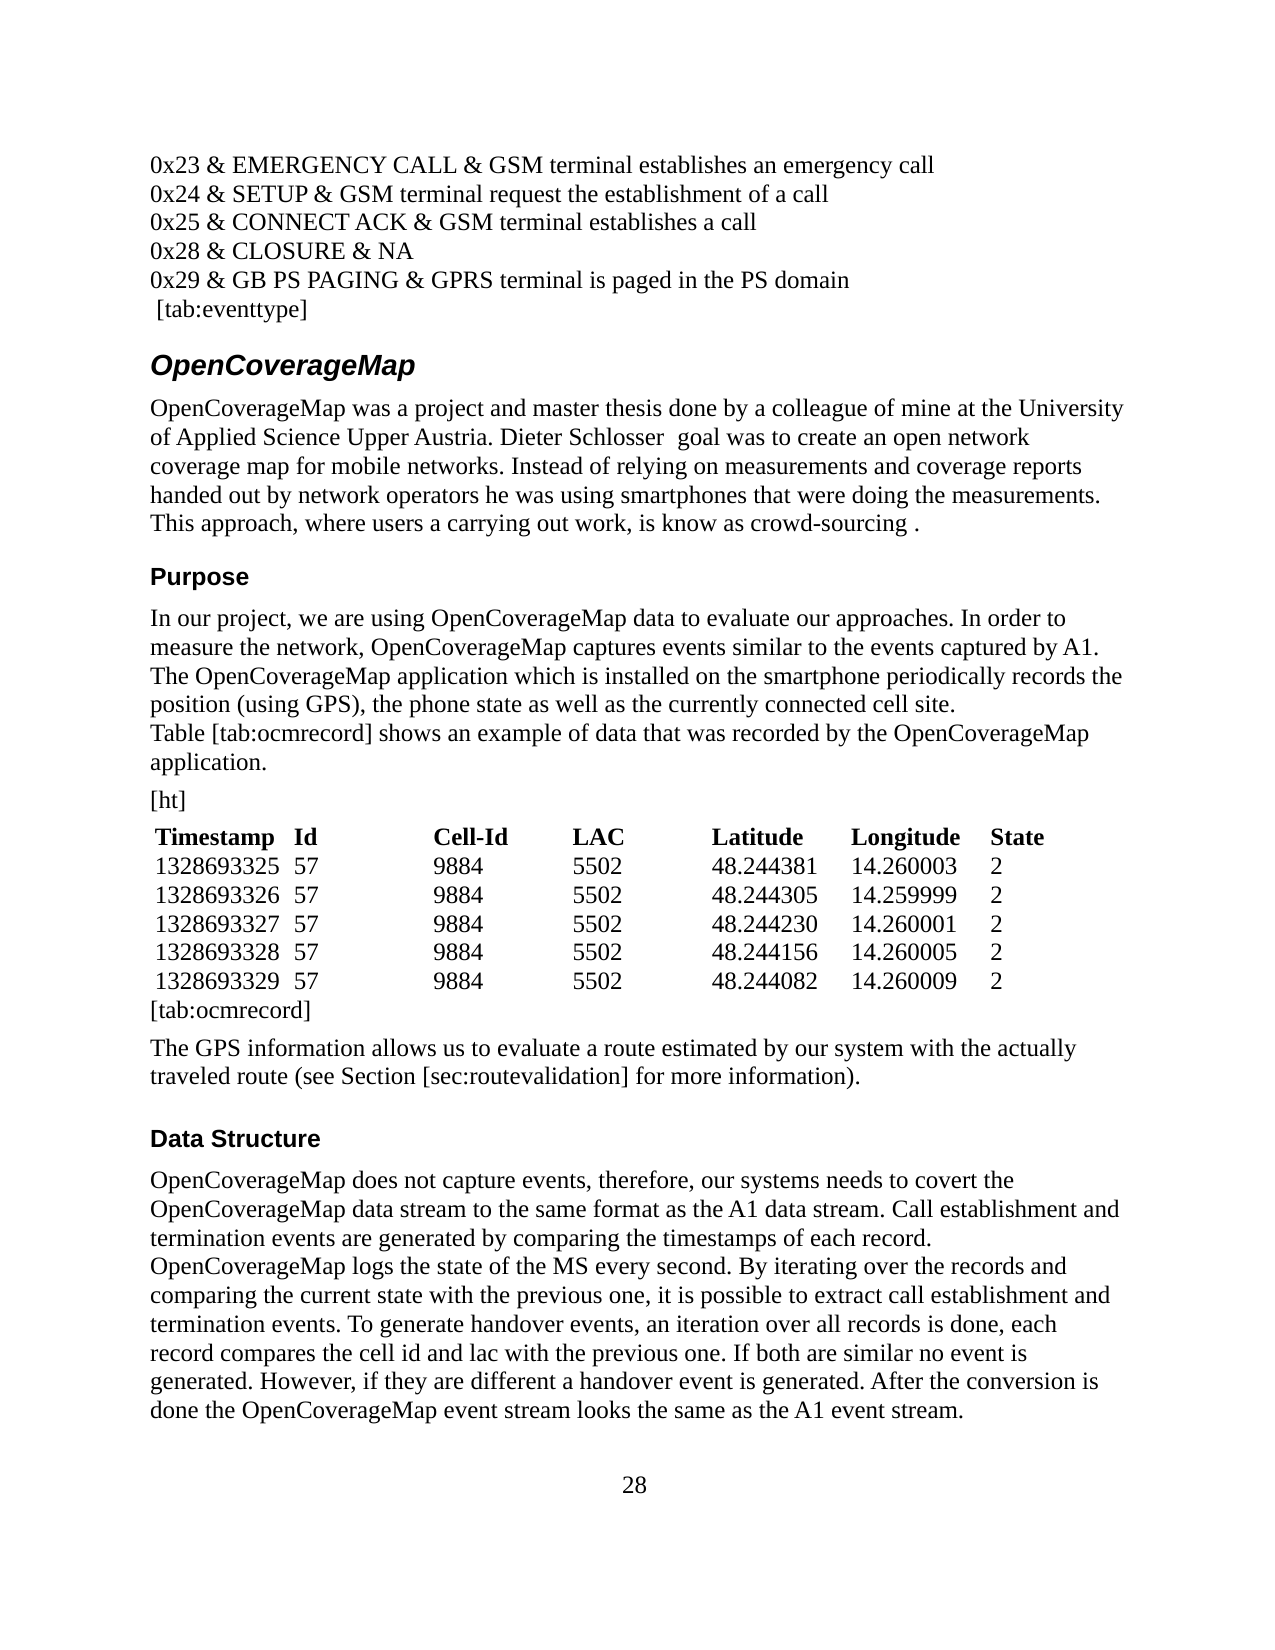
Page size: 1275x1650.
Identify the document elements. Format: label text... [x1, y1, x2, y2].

table_cell 14.260005 [846, 938, 986, 966]
table_cell 57 [289, 880, 428, 909]
text In our project, we are using OpenCoverageMap data to evaluate our approaches. In order to measure the network, OpenCoverageMap captures events similar to the events captured by A1. The OpenCoverageMap application which is installed on the smartphone periodically records the position (using GPS), the phone state as well as the currently connected cell site. Table [tab:ocmrecord] shows an example of data that was recorded by the OpenCoverageMap application. [150, 603, 1125, 776]
table_cell 57 [289, 851, 428, 880]
table_cell 1328693329 [150, 966, 289, 995]
table_cell 5502 [568, 909, 707, 937]
table_cell 9884 [429, 938, 568, 966]
table_cell 2 [986, 966, 1125, 995]
table_header Id [289, 823, 428, 851]
table_cell 57 [289, 938, 428, 966]
table_cell 14.260003 [846, 851, 986, 880]
table_cell 48.244305 [707, 880, 846, 909]
table_header LAC [568, 823, 707, 851]
table_cell 2 [986, 909, 1125, 937]
table_cell 5502 [568, 880, 707, 909]
table_cell 9884 [429, 851, 568, 880]
table_cell 14.260001 [846, 909, 986, 937]
table_cell 1328693326 [150, 880, 289, 909]
table_cell 1328693325 [150, 851, 289, 880]
table_cell 48.244082 [707, 966, 846, 995]
table_header Cell-Id [429, 823, 568, 851]
text The GPS information allows us to evaluate a route estimated by our system with the actually traveled route (see Section [sec:routevalidation] for more information). [150, 1033, 1125, 1090]
table_cell 14.259999 [846, 880, 986, 909]
table_cell 9884 [429, 909, 568, 937]
table_cell 9884 [429, 880, 568, 909]
table_cell 48.244230 [707, 909, 846, 937]
text 0x23 & EMERGENCY CALL & GSM terminal establishes an emergency call 0x24 & SETUP & GSM terminal request the establishment of a call 0x25 & CONNECT ACK & GSM terminal establishes a call 0x28 & CLOSURE & NA 0x29 & GB PS PAGING & GPRS terminal is paged in the PS domain [tab:eventtype] [150, 150, 1125, 322]
text OpenCoverageMap was a project and master thesis done by a colleague of mine at the University of Applied Science Upper Austria. Dieter Schlosser goal was to create an open network coverage map for mobile networks. Instead of relying on measurements and coverage reports handed out by network operators he was using smartphones that were doing the measurements. This approach, where users a carrying out work, is know as crowd-sourcing . [150, 393, 1125, 537]
table_cell 2 [986, 938, 1125, 966]
table_header Latitude [707, 823, 846, 851]
text OpenCoverageMap does not capture events, therefore, our systems needs to covert the OpenCoverageMap data stream to the same format as the A1 data stream. Call establishment and termination events are generated by comparing the timestamps of each record. OpenCoverageMap logs the state of the MS every second. By iterating over the records and comparing the current state with the previous one, it is possible to extract call establishment and termination events. To generate handover events, an iteration over all records is done, each record compares the cell id and lac with the previous one. If both are similar no event is generated. However, if they are different a handover event is generated. After the conversion is done the OpenCoverageMap event stream looks the same as the A1 event stream. [150, 1165, 1125, 1424]
table_cell 14.260009 [846, 966, 986, 995]
table_cell 48.244381 [707, 851, 846, 880]
text [ht] [150, 785, 1125, 813]
table_cell 9884 [429, 966, 568, 995]
table_cell 5502 [568, 938, 707, 966]
table_cell 1328693328 [150, 938, 289, 966]
table_cell 48.244156 [707, 938, 846, 966]
table_cell 5502 [568, 851, 707, 880]
subtitle OpenCoverageMap [150, 347, 1125, 381]
table_cell 5502 [568, 966, 707, 995]
text [tab:ocmrecord] [150, 995, 1125, 1024]
table_header State [986, 823, 1125, 851]
table_header Timestamp [150, 823, 289, 851]
table_cell 2 [986, 880, 1125, 909]
table_header Longitude [846, 823, 986, 851]
subtitle Data Structure [150, 1124, 1125, 1153]
table_cell 57 [289, 909, 428, 937]
table_cell 1328693327 [150, 909, 289, 937]
table_cell 57 [289, 966, 428, 995]
subtitle Purpose [150, 562, 1125, 591]
table_cell 2 [986, 851, 1125, 880]
